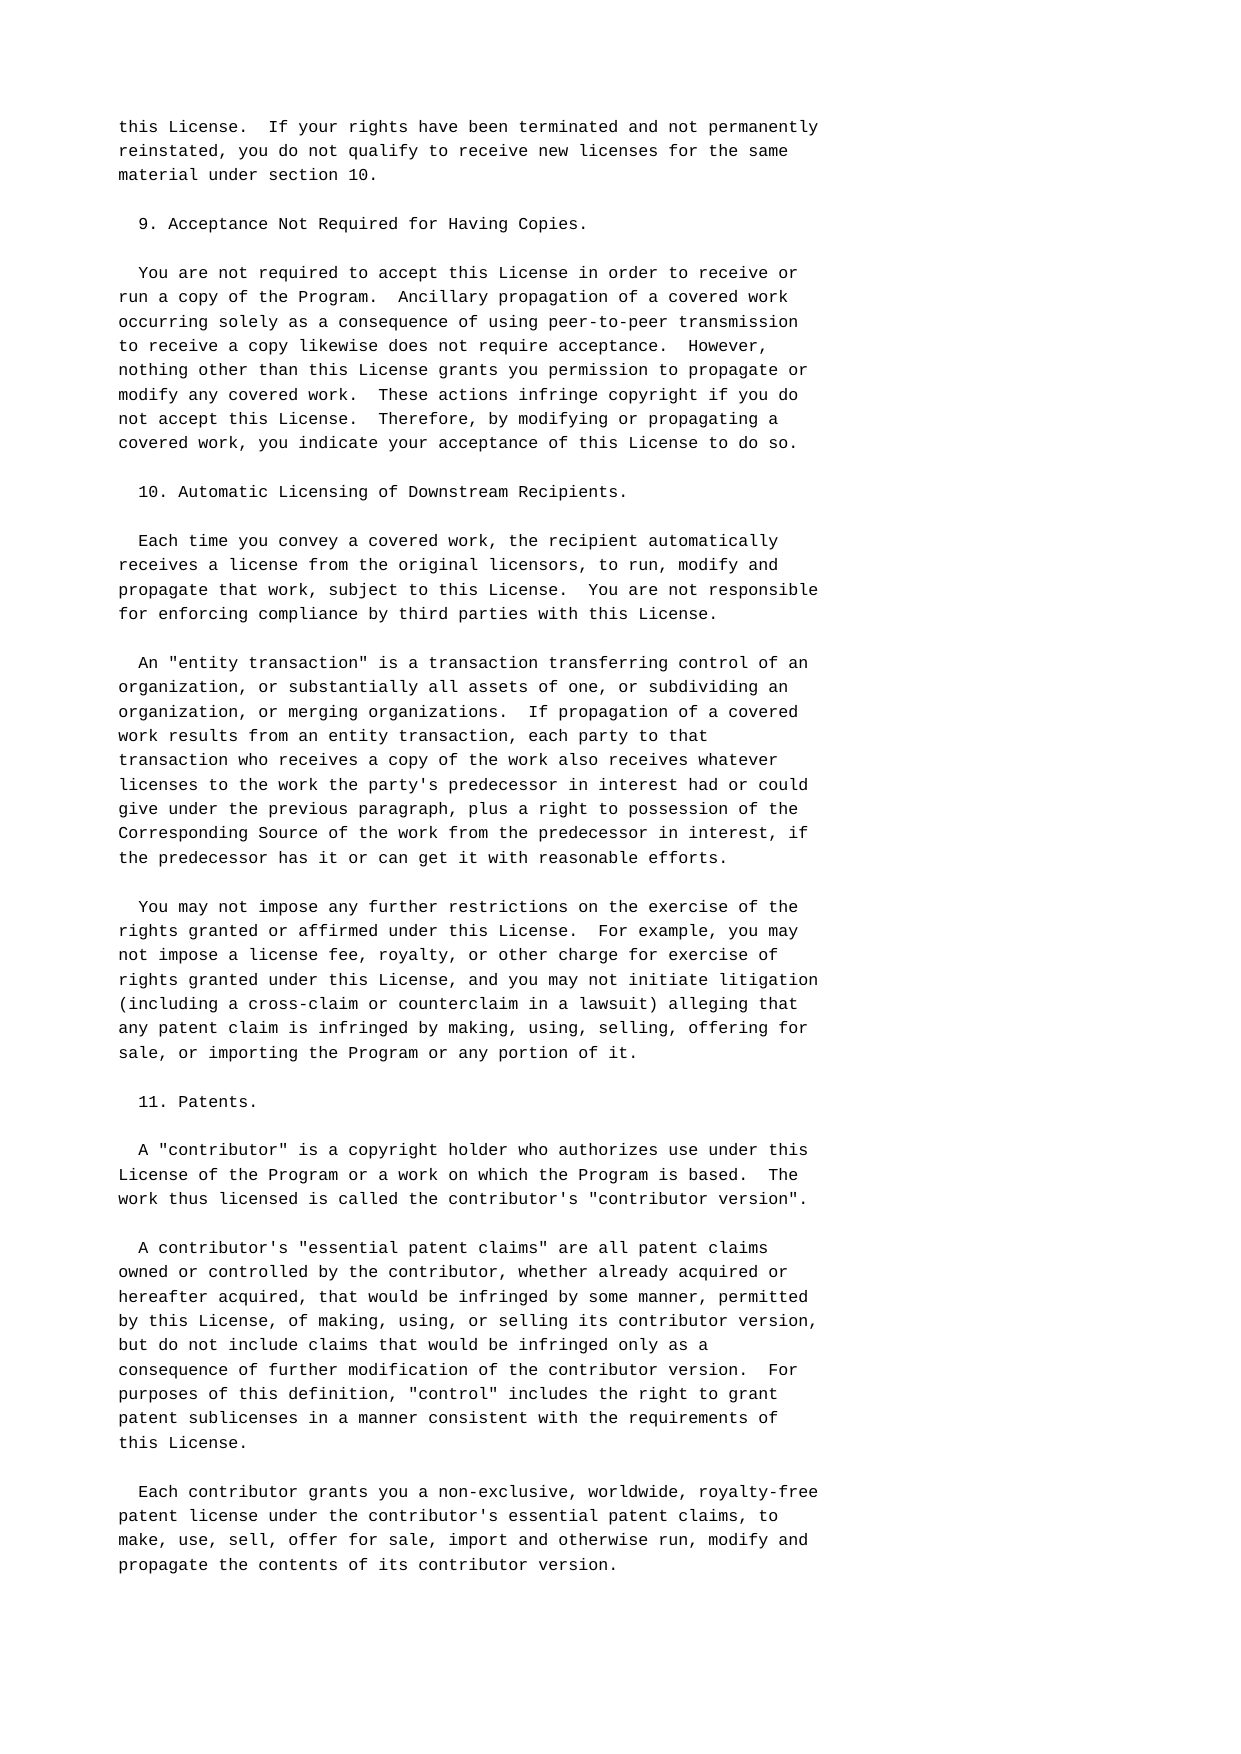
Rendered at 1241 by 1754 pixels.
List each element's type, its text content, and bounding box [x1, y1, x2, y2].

text sale, or importing the Program or any portion of it. [118, 1044, 1122, 1063]
text An "entity transaction" is a transaction transferring control of an [118, 654, 1122, 673]
text purposes of this definition, "control" includes the right to grant [118, 1386, 1122, 1404]
text Corresponding Source of the work from the predecessor in interest, if [118, 825, 1122, 844]
text make, use, sell, offer for sale, import and otherwise run, modify and [118, 1532, 1122, 1551]
text any patent claim is infringed by making, using, selling, offering for [118, 1020, 1122, 1039]
text receives a license from the original licensors, to run, modify and [118, 557, 1122, 576]
text transaction who receives a copy of the work also receives whatever [118, 752, 1122, 771]
text this License. If your rights have been terminated and not permanently [118, 118, 1122, 137]
text for enforcing compliance by third parties with this License. [118, 606, 1122, 624]
text by this License, of making, using, or selling its contributor version, [118, 1312, 1122, 1331]
text reinstated, you do not qualify to receive new licenses for the same [118, 142, 1122, 161]
text run a copy of the Program. Ancillary propagation of a covered work [118, 289, 1122, 308]
text 11. Patents. [118, 1093, 1122, 1112]
text this License. [118, 1434, 1122, 1453]
text rights granted or affirmed under this License. For example, you may [118, 922, 1122, 941]
text give under the previous paragraph, plus a right to possession of the [118, 801, 1122, 819]
text A contributor's "essential patent claims" are all patent claims [118, 1239, 1122, 1258]
text consequence of further modification of the contributor version. For [118, 1361, 1122, 1380]
text You may not impose any further restrictions on the exercise of the [118, 898, 1122, 917]
text 10. Automatic Licensing of Downstream Recipients. [118, 484, 1122, 503]
text You are not required to accept this License in order to receive or [118, 264, 1122, 283]
text nothing other than this License grants you permission to propagate or [118, 362, 1122, 381]
text A "contributor" is a copyright holder who authorizes use under this [118, 1142, 1122, 1161]
text but do not include claims that would be infringed only as a [118, 1337, 1122, 1356]
text occurring solely as a consequence of using peer-to-peer transmission [118, 313, 1122, 332]
text licenses to the work the party's predecessor in interest had or could [118, 776, 1122, 795]
text propagate that work, subject to this License. You are not responsible [118, 581, 1122, 600]
text (including a cross-claim or counterclaim in a lawsuit) alleging that [118, 996, 1122, 1014]
text work thus licensed is called the contributor's "contributor version". [118, 1191, 1122, 1209]
text hereafter acquired, that would be infringed by some manner, permitted [118, 1288, 1122, 1307]
text organization, or merging organizations. If propagation of a covered [118, 703, 1122, 722]
text to receive a copy likewise does not require acceptance. However, [118, 337, 1122, 356]
text not impose a license fee, royalty, or other charge for exercise of [118, 947, 1122, 966]
text patent sublicenses in a manner consistent with the requirements of [118, 1410, 1122, 1429]
text Each contributor grants you a non-exclusive, worldwide, royalty-free [118, 1483, 1122, 1502]
text organization, or substantially all assets of one, or subdividing an [118, 679, 1122, 698]
text Each time you convey a covered work, the recipient automatically [118, 532, 1122, 551]
text not accept this License. Therefore, by modifying or propagating a [118, 411, 1122, 429]
text the predecessor has it or can get it with reasonable efforts. [118, 849, 1122, 868]
text covered work, you indicate your acceptance of this License to do so. [118, 435, 1122, 454]
text material under section 10. [118, 167, 1122, 186]
text modify any covered work. These actions infringe copyright if you do [118, 386, 1122, 405]
text work results from an entity transaction, each party to that [118, 727, 1122, 746]
text patent license under the contributor's essential patent claims, to [118, 1507, 1122, 1526]
text rights granted under this License, and you may not initiate litigation [118, 971, 1122, 990]
text owned or controlled by the contributor, whether already acquired or [118, 1264, 1122, 1283]
text License of the Program or a work on which the Program is based. The [118, 1166, 1122, 1185]
text 9. Acceptance Not Required for Having Copies. [118, 216, 1122, 234]
text propagate the contents of its contributor version. [118, 1556, 1122, 1575]
